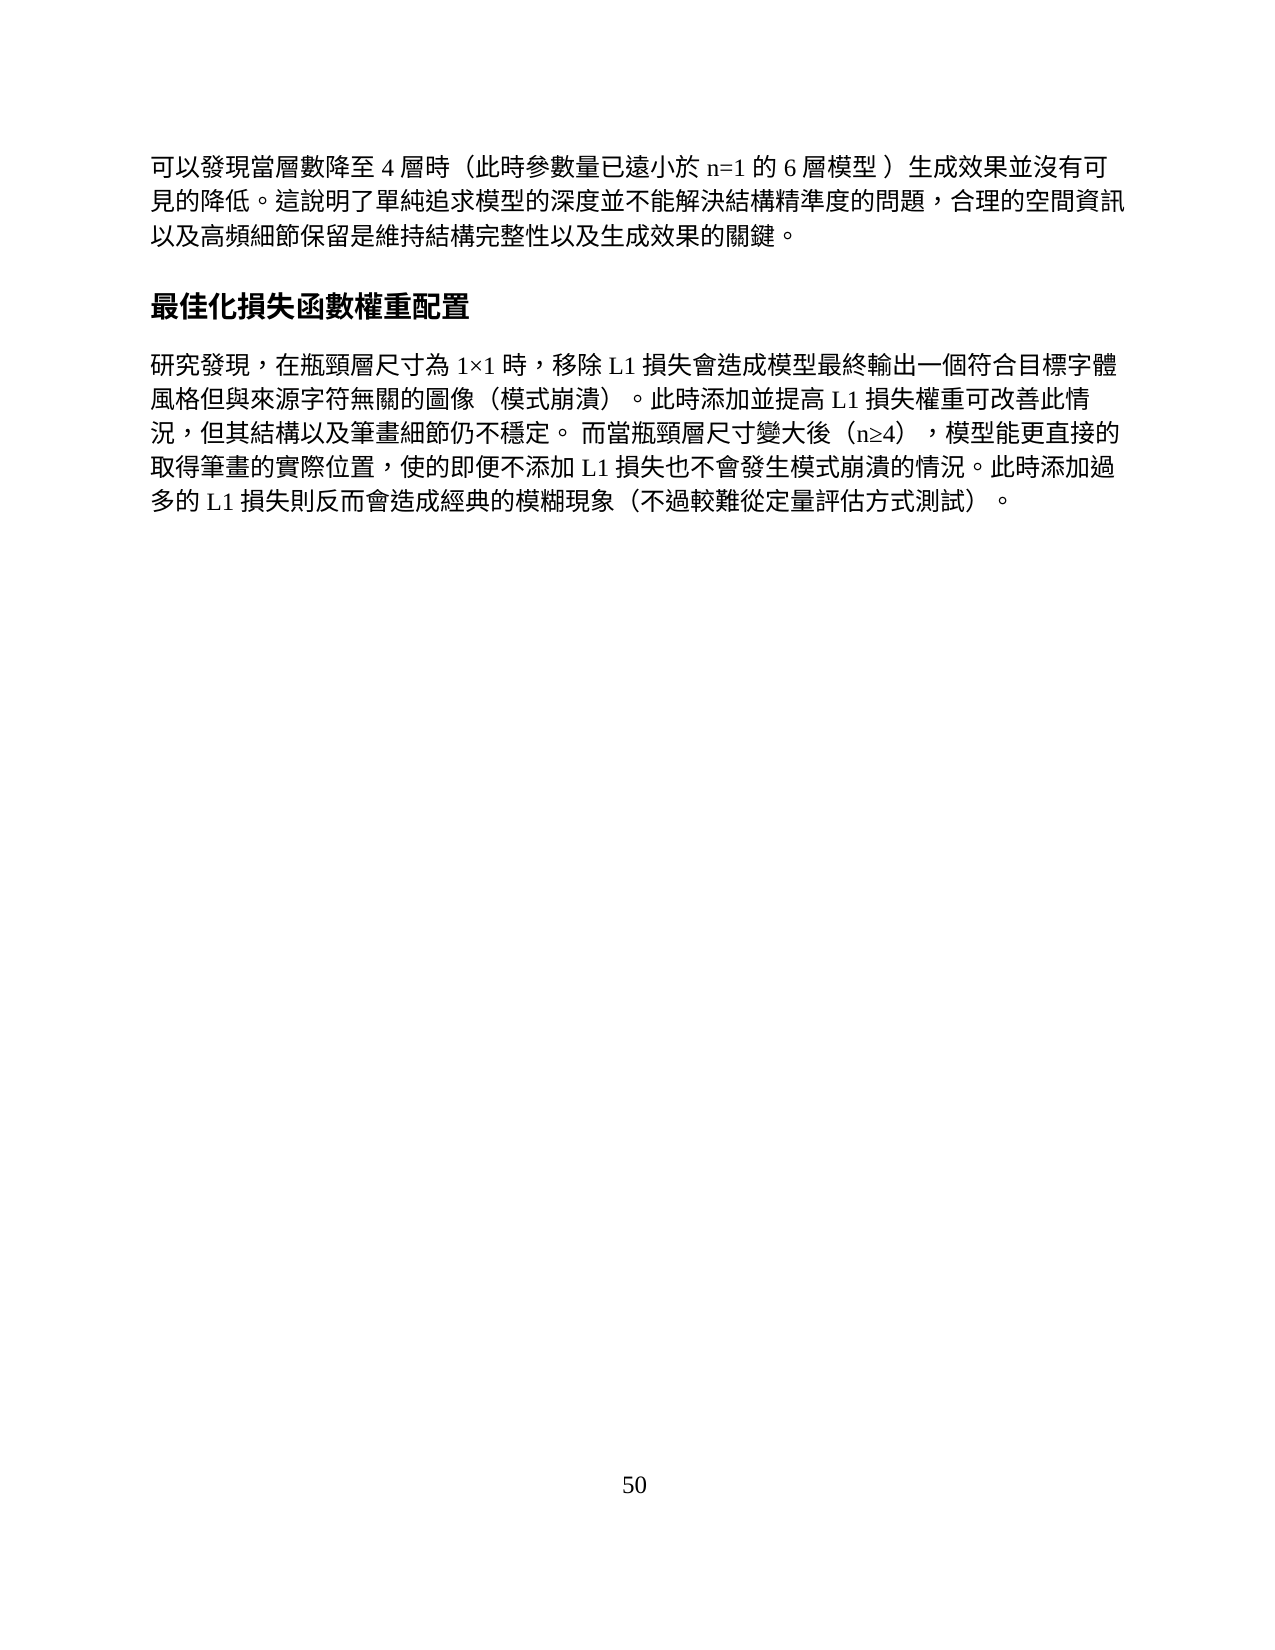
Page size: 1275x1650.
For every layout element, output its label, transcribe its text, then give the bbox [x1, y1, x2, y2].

text 研究發現，在瓶頸層尺寸為 1×1 時，移除 L1 損失會造成模型最終輸出一個符合目標字體風格但與來源字符無關的圖像（模式崩潰）。此時添加並提高 L1 損失權重可改善此情況，但其結構以及筆畫細節仍不穩定。 而當瓶頸層尺寸變大後（n≥4），模型能更直接的取得筆畫的實際位置，使的即便不添加 L1 損失也不會發生模式崩潰的情況。此時添加過多的 L1 損失則反而會造成經典的模糊現象（不過較難從定量評估方式測試）。 [150, 347, 1125, 518]
subtitle 最佳化損失函數權重配置 [150, 286, 1125, 326]
text 可以發現當層數降至 4 層時（此時參數量已遠小於 n=1 的 6 層模型 ）生成效果並沒有可見的降低。這說明了單純追求模型的深度並不能解決結構精準度的問題，合理的空間資訊以及高頻細節保留是維持結構完整性以及生成效果的關鍵。 [150, 150, 1125, 252]
